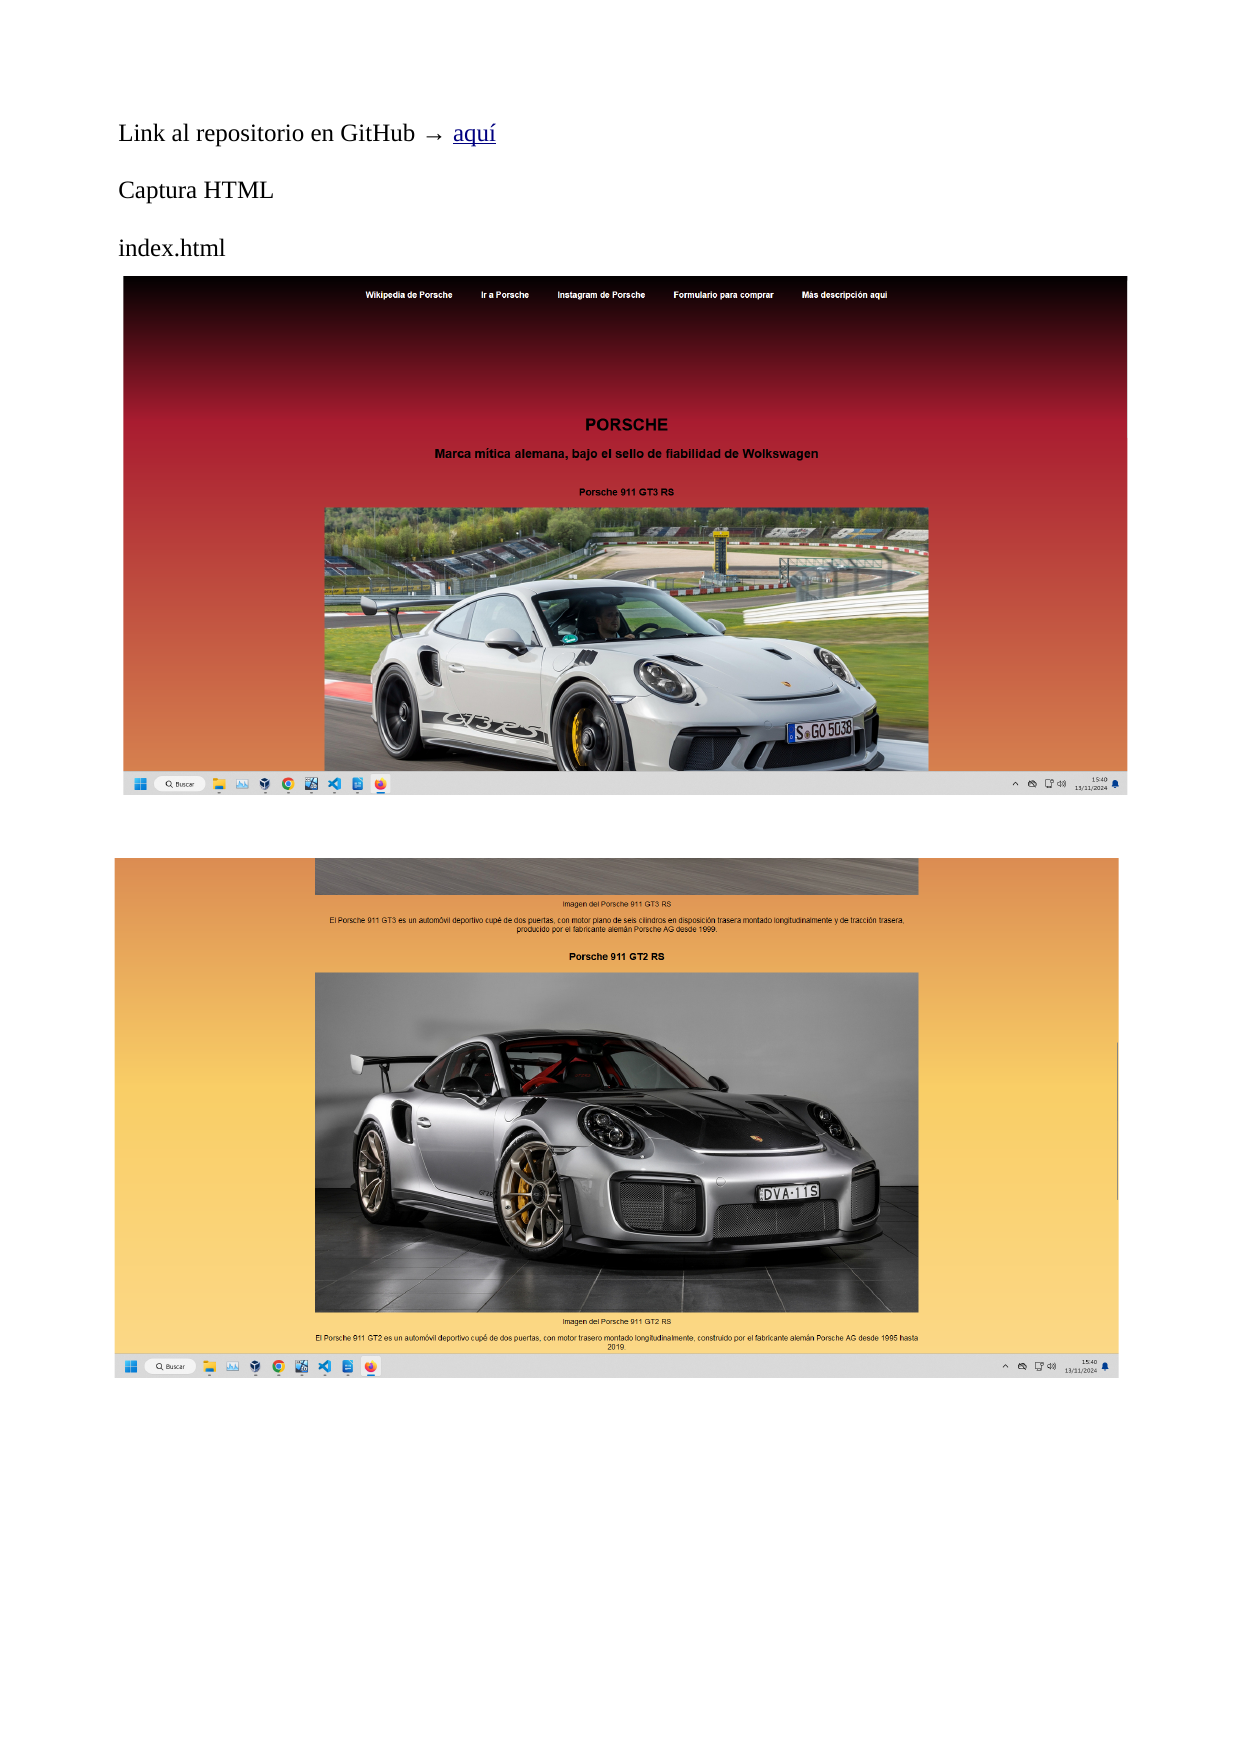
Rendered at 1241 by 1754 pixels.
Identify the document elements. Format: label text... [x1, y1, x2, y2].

text Link al repositorio en GitHub → aquí [118, 118, 1122, 147]
picture [114, 858, 1119, 1378]
picture [123, 276, 1128, 795]
text index.html [118, 233, 1122, 262]
text Captura HTML [118, 176, 1122, 204]
